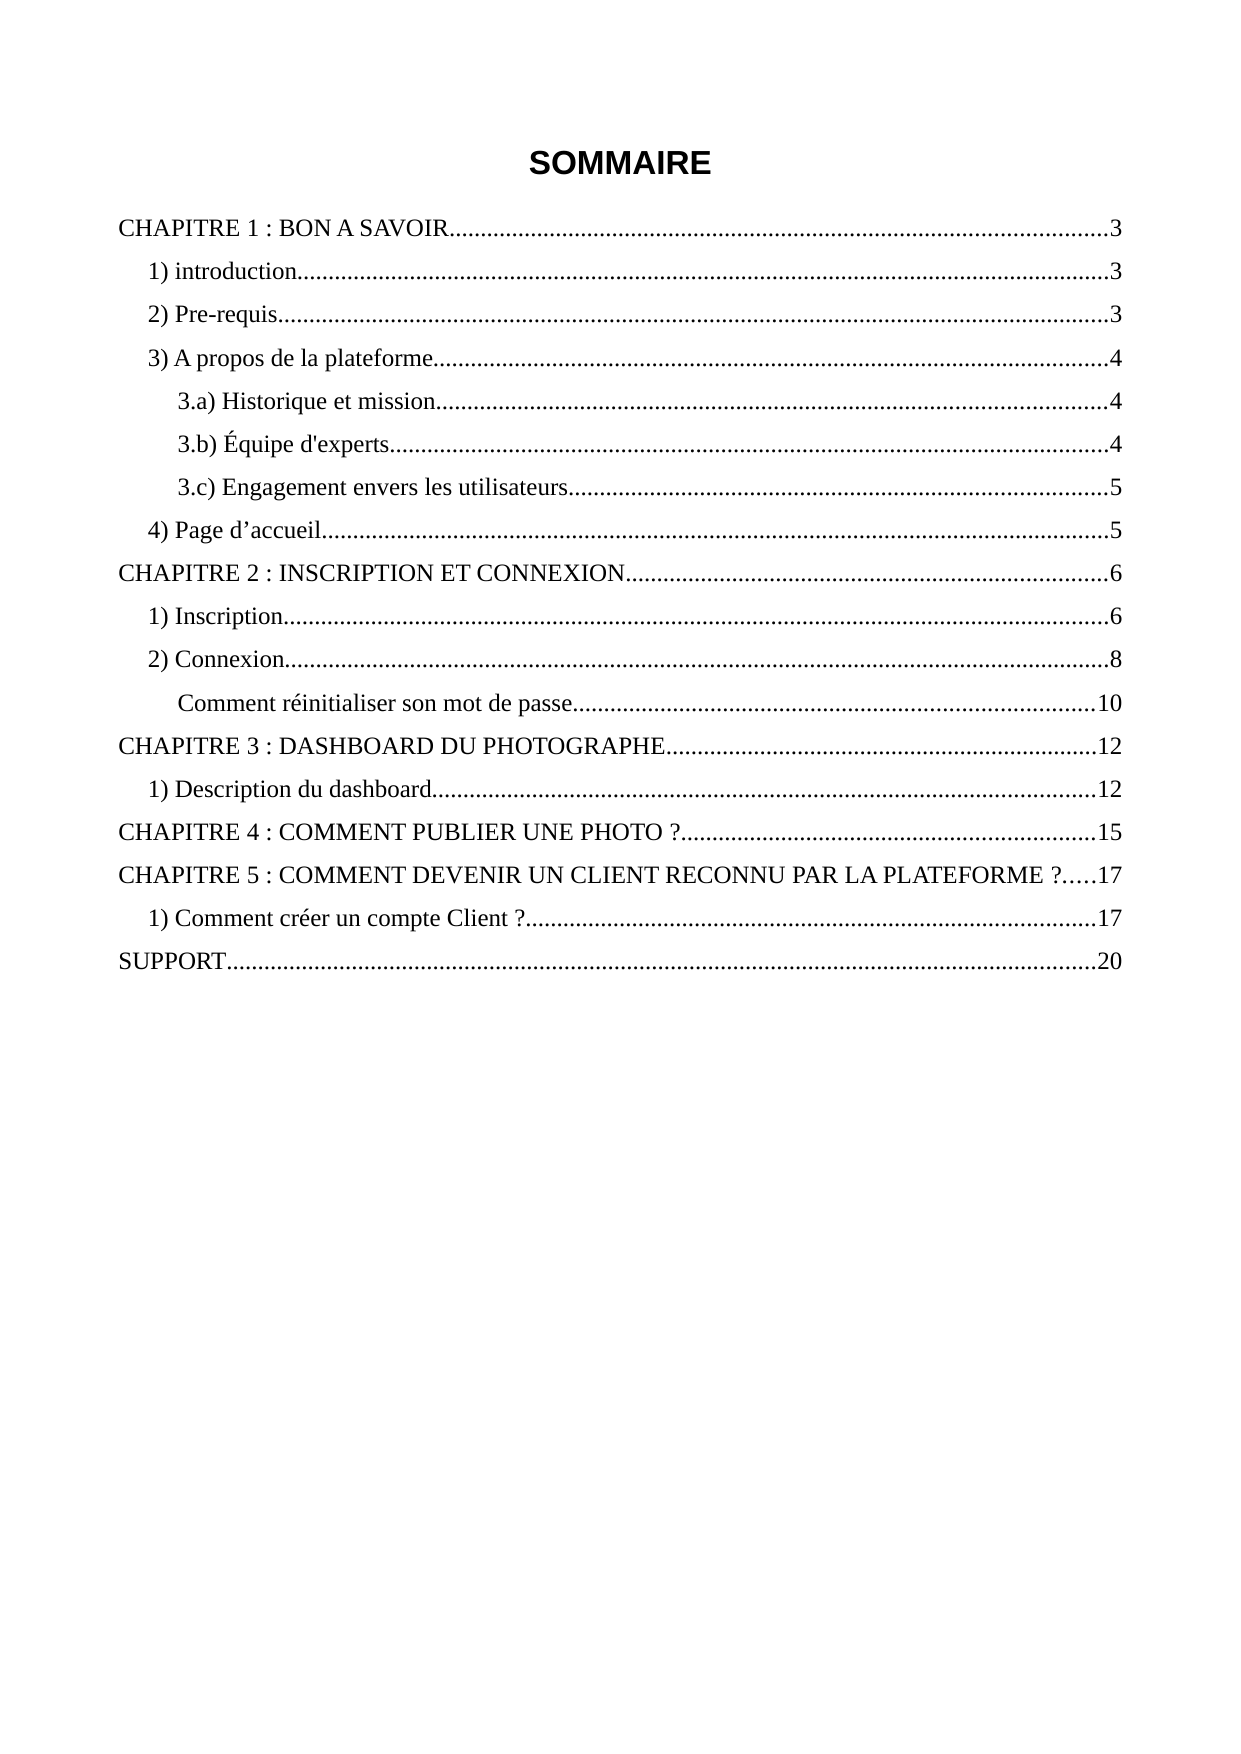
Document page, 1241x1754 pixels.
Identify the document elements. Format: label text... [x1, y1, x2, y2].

text 1) Description du dashboard 12 [148, 774, 1122, 803]
text 2) Pre-requis 3 [148, 299, 1122, 328]
text CHAPITRE 2 : INSCRIPTION ET CONNEXION 6 [118, 558, 1122, 587]
text 3.c) Engagement envers les utilisateurs 5 [177, 472, 1122, 501]
text CHAPITRE 3 : DASHBOARD DU PHOTOGRAPHE 12 [118, 731, 1122, 759]
subtitle SOMMAIRE [118, 143, 1122, 182]
text 3.a) Historique et mission 4 [177, 386, 1122, 414]
text CHAPITRE 5 : COMMENT DEVENIR UN CLIENT RECONNU PAR LA PLATEFORME ? 17 [118, 860, 1122, 889]
text 1) introduction 3 [148, 256, 1122, 285]
text Comment réinitialiser son mot de passe 10 [177, 688, 1122, 716]
text SUPPORT 20 [118, 946, 1122, 975]
text 1) Comment créer un compte Client ? 17 [148, 903, 1122, 932]
text CHAPITRE 4 : COMMENT PUBLIER UNE PHOTO ? 15 [118, 817, 1122, 846]
text 1) Inscription 6 [148, 601, 1122, 630]
text CHAPITRE 1 : BON A SAVOIR 3 [118, 213, 1122, 242]
text 4) Page d’accueil 5 [148, 515, 1122, 544]
text 2) Connexion 8 [148, 644, 1122, 673]
text 3.b) Équipe d'experts 4 [177, 429, 1122, 458]
text 3) A propos de la plateforme 4 [148, 343, 1122, 371]
